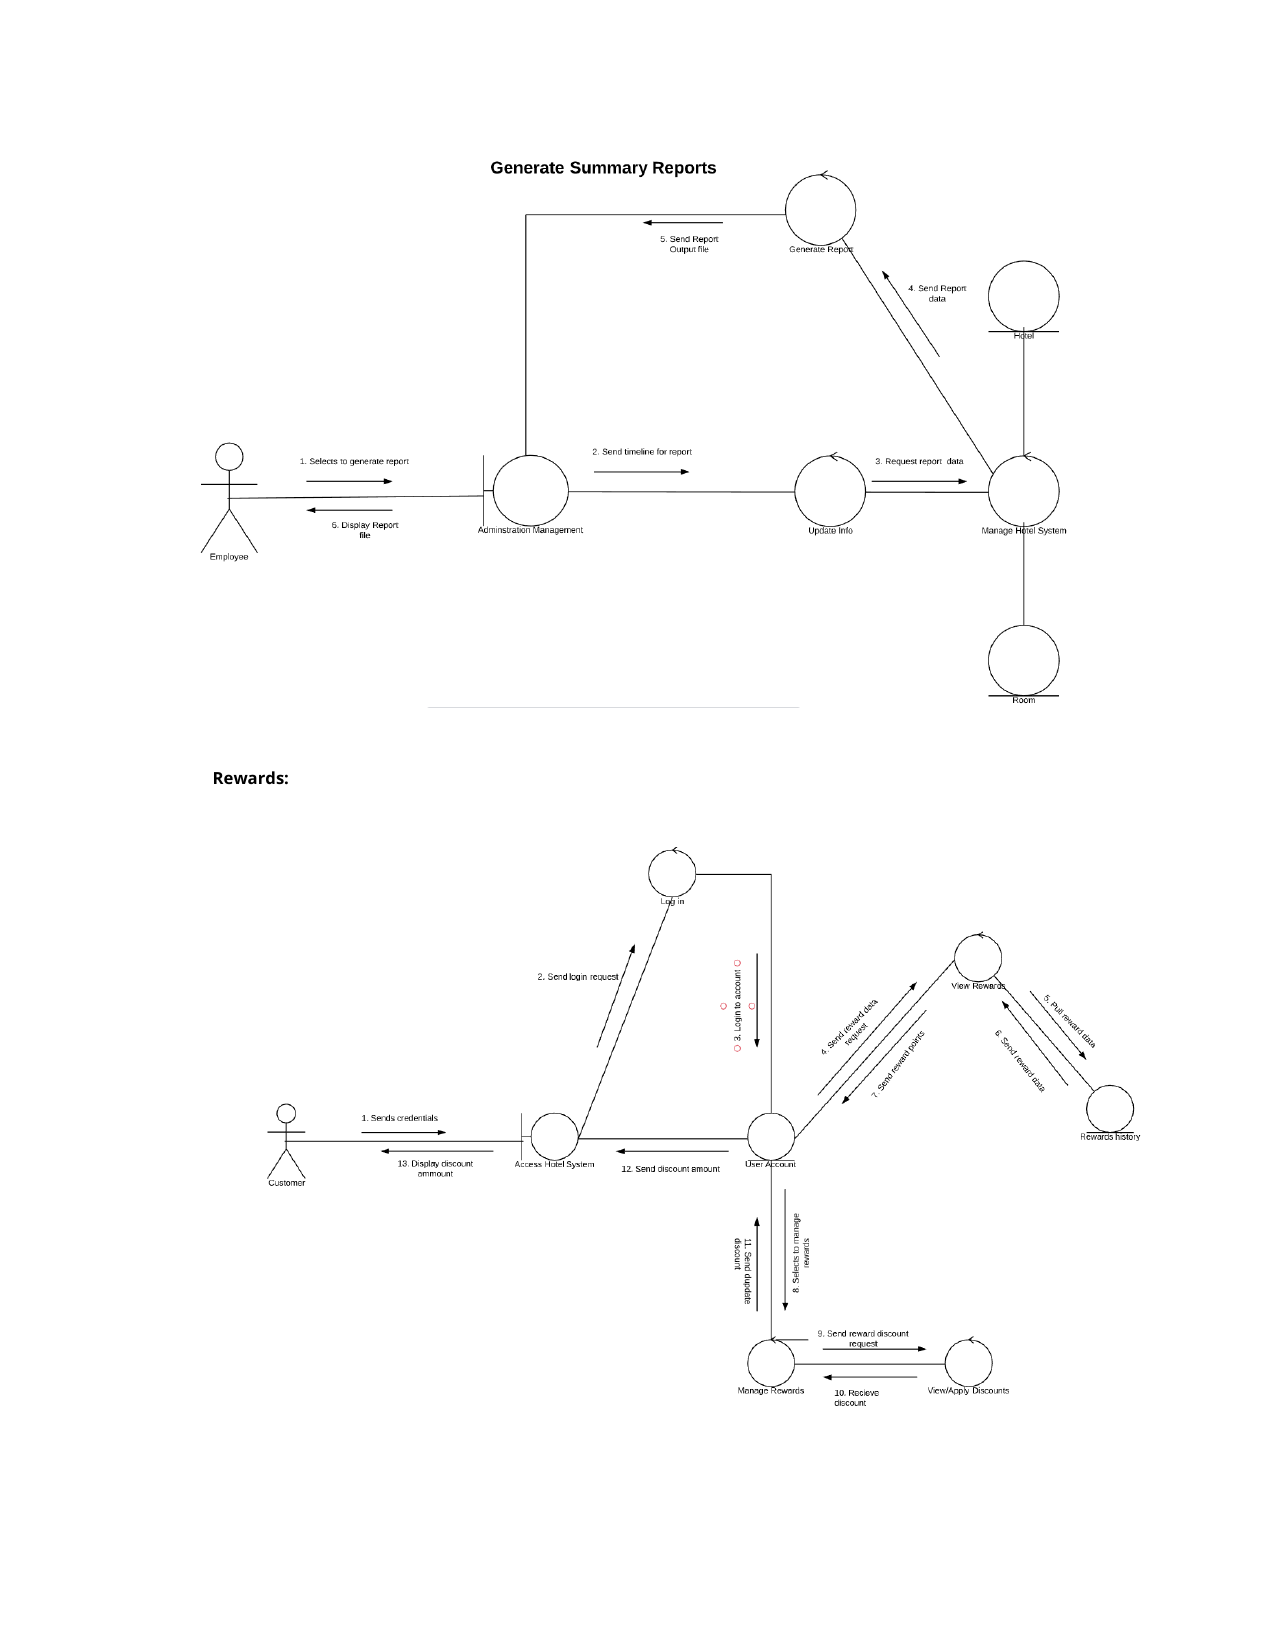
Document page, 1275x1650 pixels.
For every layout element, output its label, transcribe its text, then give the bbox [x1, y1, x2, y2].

subtitle Rewards: [150, 766, 1125, 789]
